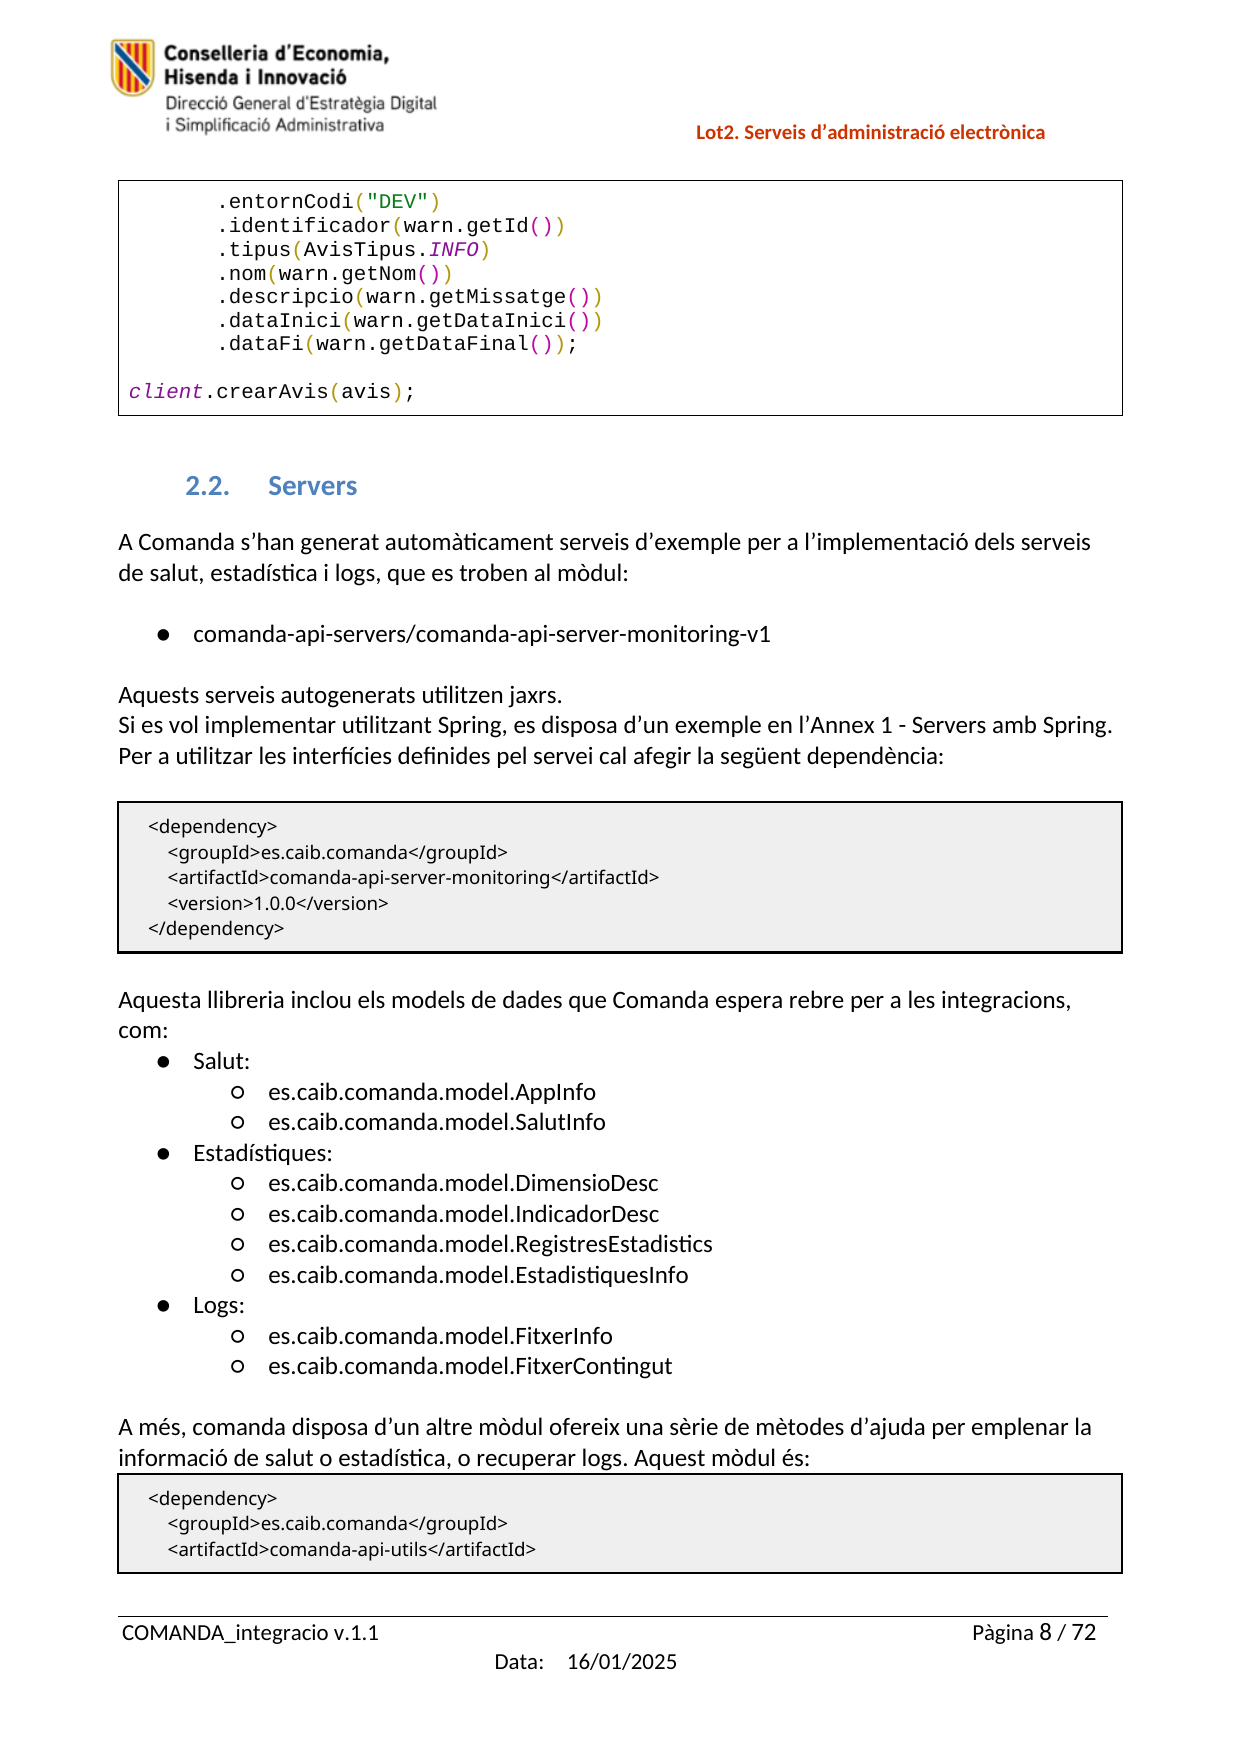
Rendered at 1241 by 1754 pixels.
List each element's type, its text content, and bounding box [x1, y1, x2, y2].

text Per a utilitzar les interfícies definides pel servei cal afegir la següent dependència: [118, 740, 1122, 770]
text Aquesta llibreria inclou els models de dades que Comanda espera rebre per a les integracions, com: [118, 984, 1122, 1045]
list es.caib.comanda.model.SalutInfo [231, 1106, 1122, 1137]
table_header <dependency> <groupId>es.caib.comanda</groupId> <artifactId>comanda-api-utils</artifactId> [119, 1475, 1121, 1572]
list es.caib.comanda.model.AppInfo [231, 1076, 1122, 1106]
picture [100, 26, 467, 156]
table_header <dependency> <groupId>es.caib.comanda</groupId> <artifactId>comanda-api-server-monitoring</artifactId> <version>1.0.0</version> </dependency> [119, 803, 1121, 951]
list Salut: [156, 1045, 1122, 1076]
table_cell .entornCodi("DEV") .identificador(warn.getId()) .tipus(AvisTipus.INFO) .nom(warn.getNom()) .descripcio(warn.getMissatge()) .dataInici(warn.getDataInici()) .dataFi(warn.getDataFinal()); client.crearAvis(avis); [119, 181, 1122, 415]
text Si es vol implementar utilitzant Spring, es disposa d’un exemple en l’Annex 1 - Servers amb Spring. [118, 709, 1122, 740]
list es.caib.comanda.model.FitxerInfo [231, 1320, 1122, 1350]
list Logs: [156, 1289, 1122, 1320]
text Aquests serveis autogenerats utilitzen jaxrs. [118, 679, 1122, 709]
subtitle Servers [230, 467, 1122, 503]
list es.caib.comanda.model.IndicadorDesc [231, 1198, 1122, 1228]
list Estadístiques: [156, 1137, 1122, 1167]
text A més, comanda disposa d’un altre mòdul ofereix una sèrie de mètodes d’ajuda per emplenar la informació de salut o estadística, o recuperar logs. Aquest mòdul és: [118, 1411, 1122, 1472]
list es.caib.comanda.model.FitxerContingut [231, 1350, 1122, 1381]
list es.caib.comanda.model.DimensioDesc [231, 1167, 1122, 1198]
list comanda-api-servers/comanda-api-server-monitoring-v1 [156, 618, 1122, 648]
list es.caib.comanda.model.RegistresEstadistics [231, 1228, 1122, 1259]
list es.caib.comanda.model.EstadistiquesInfo [231, 1259, 1122, 1289]
text A Comanda s’han generat automàticament serveis d’exemple per a l’implementació dels serveis de salut, estadística i logs, que es troben al mòdul: [118, 526, 1122, 587]
